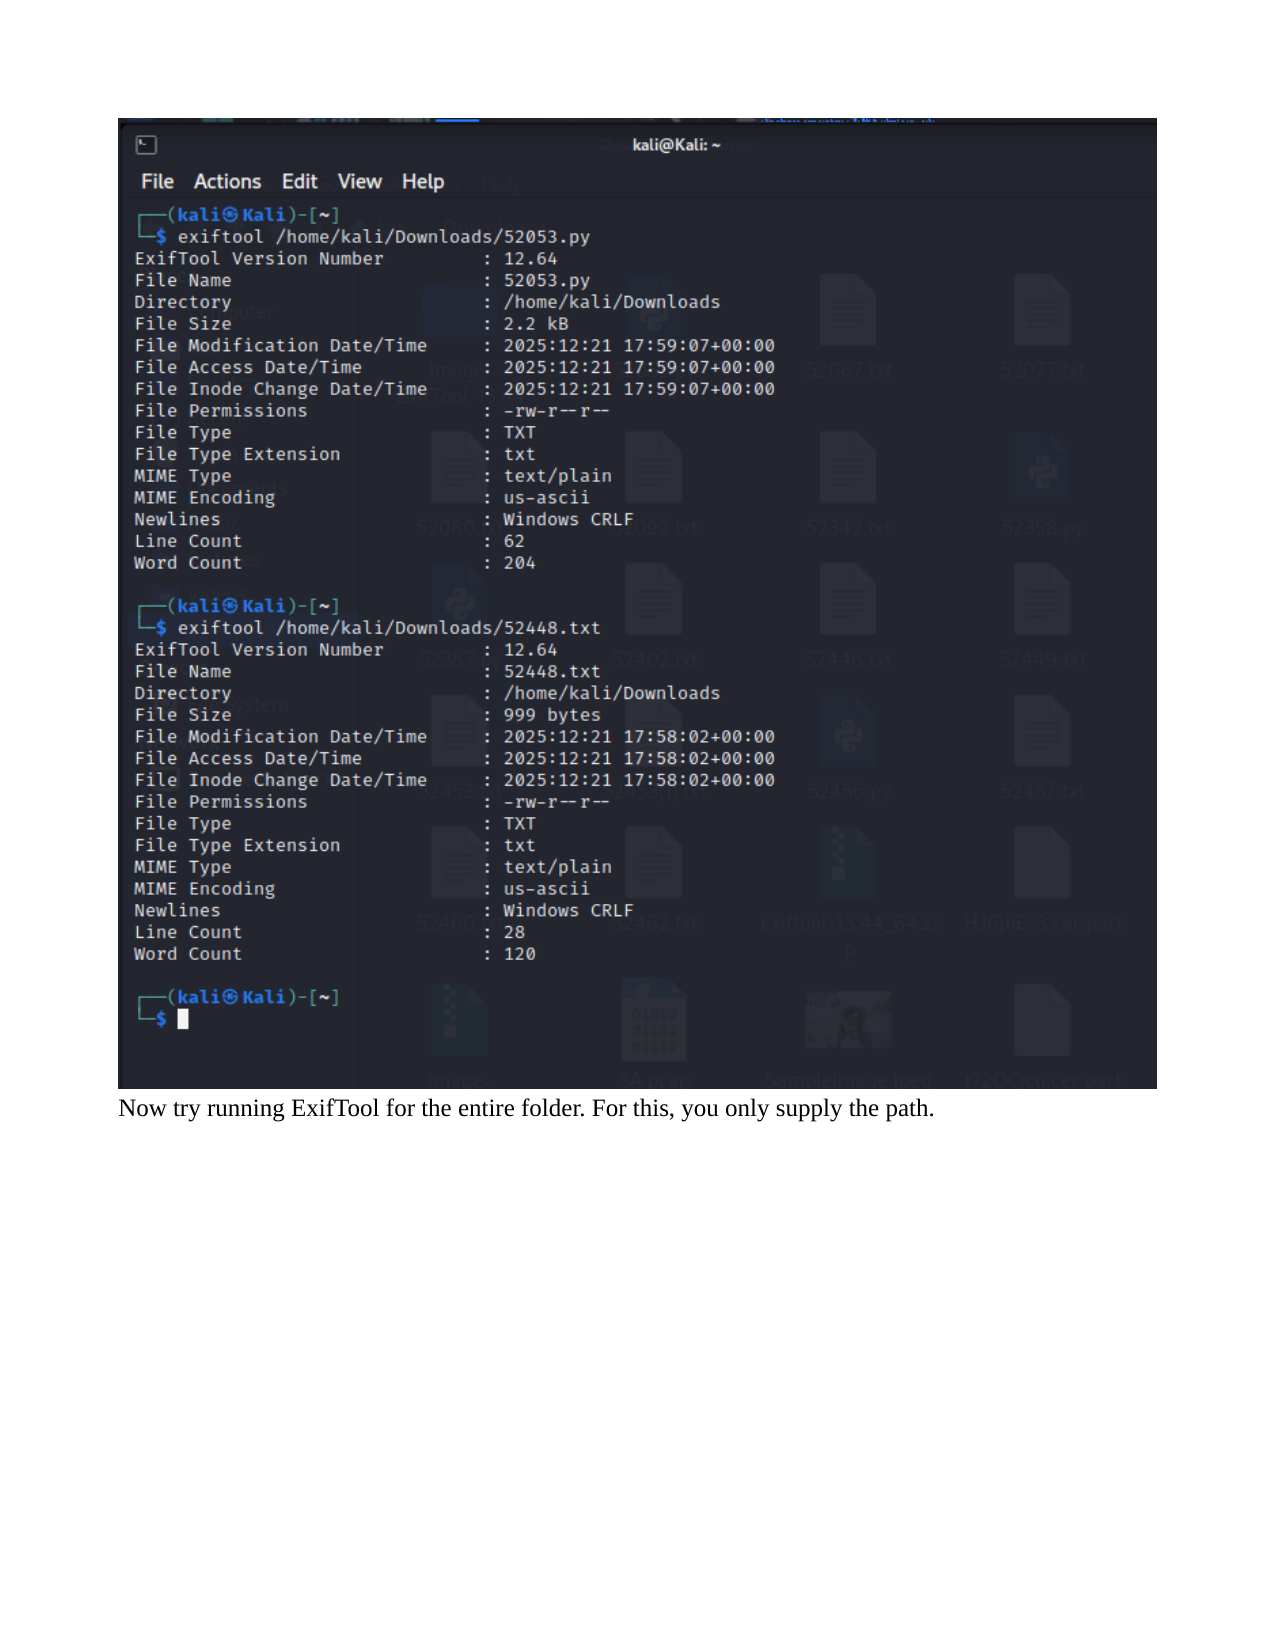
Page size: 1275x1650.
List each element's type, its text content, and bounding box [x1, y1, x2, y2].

picture [118, 118, 1157, 1089]
text Now try running ExifTool for the entire folder. For this, you only supply the path. [118, 1089, 1157, 1122]
